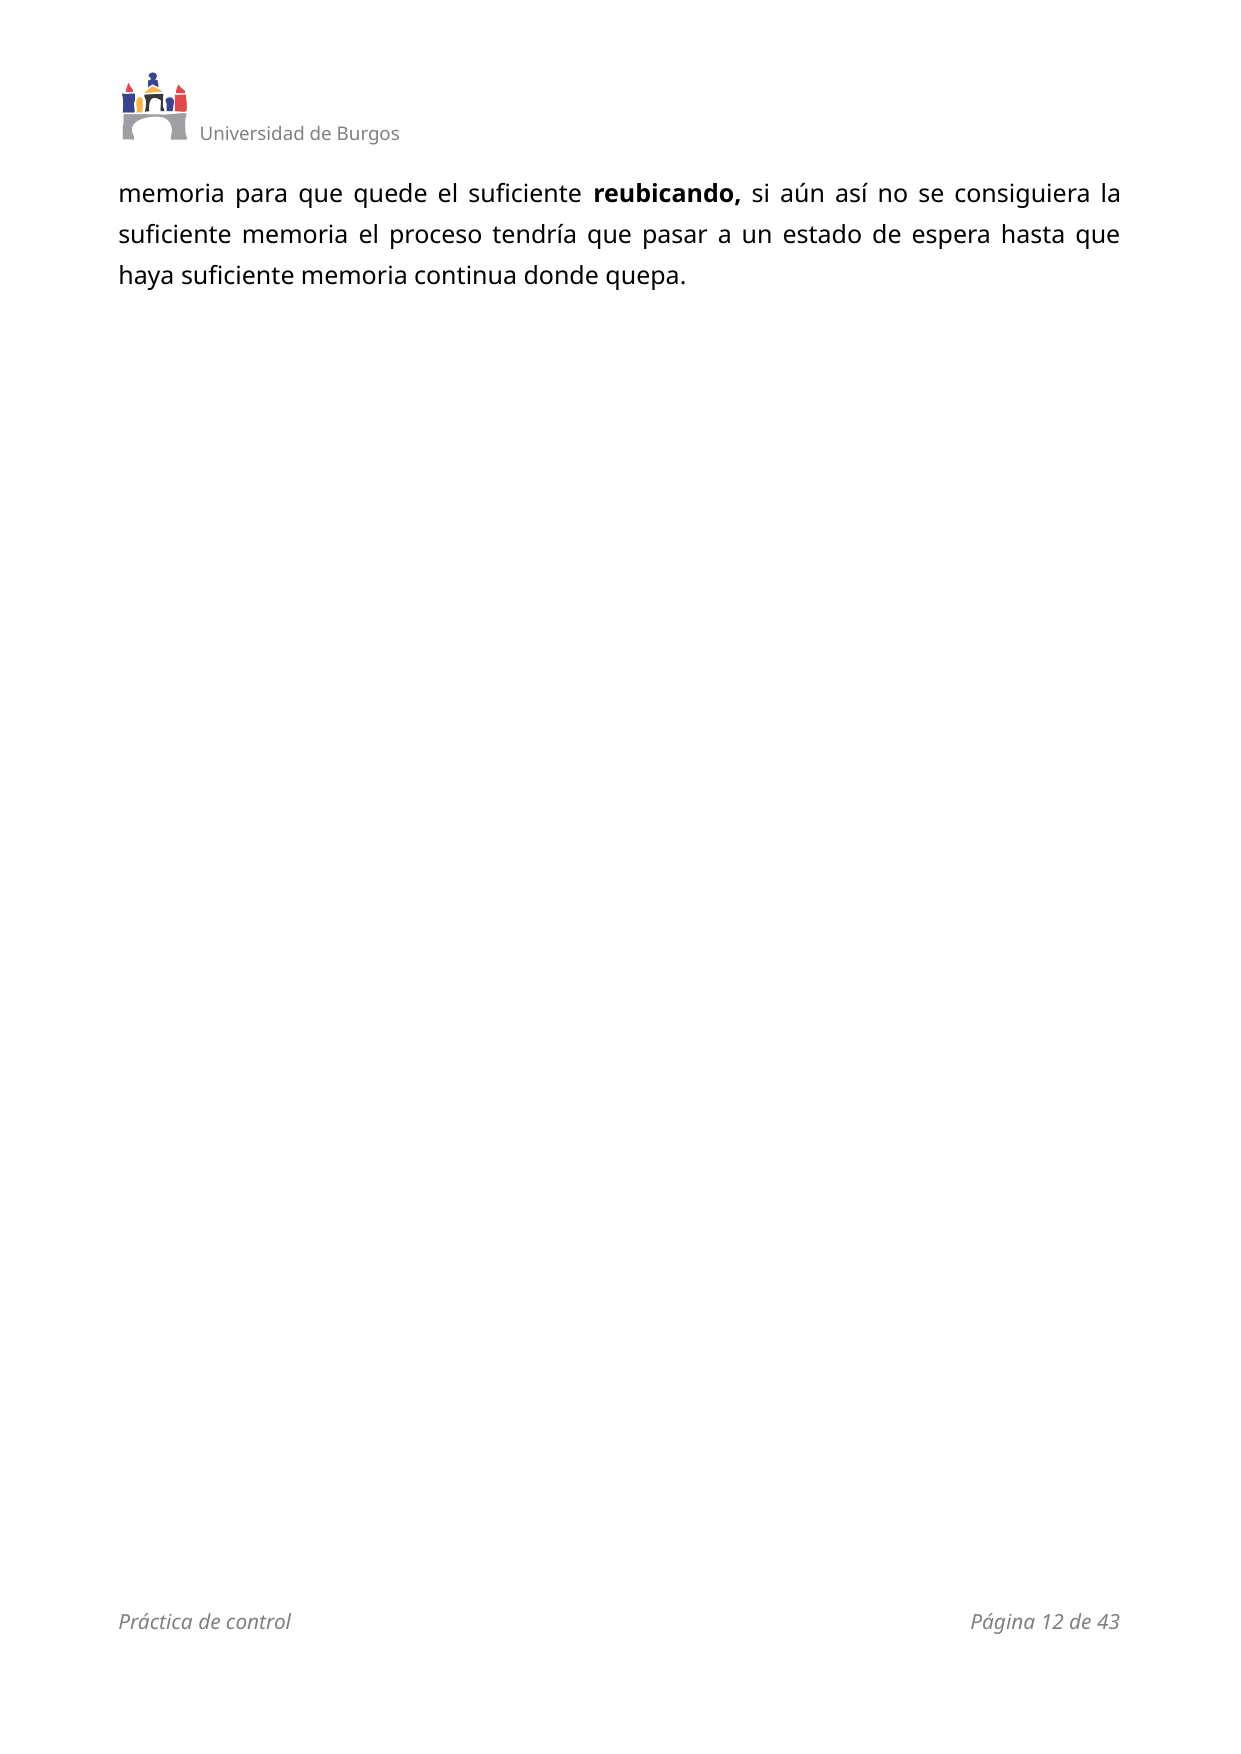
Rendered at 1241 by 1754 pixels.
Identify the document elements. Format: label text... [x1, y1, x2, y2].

picture [117, 72, 189, 142]
text memoria para que quede el suficiente reubicando, si aún así no se consiguiera la suficiente memoria el proceso tendría que pasar a un estado de espera hasta que haya suficiente memoria continua donde quepa. [118, 176, 1122, 292]
